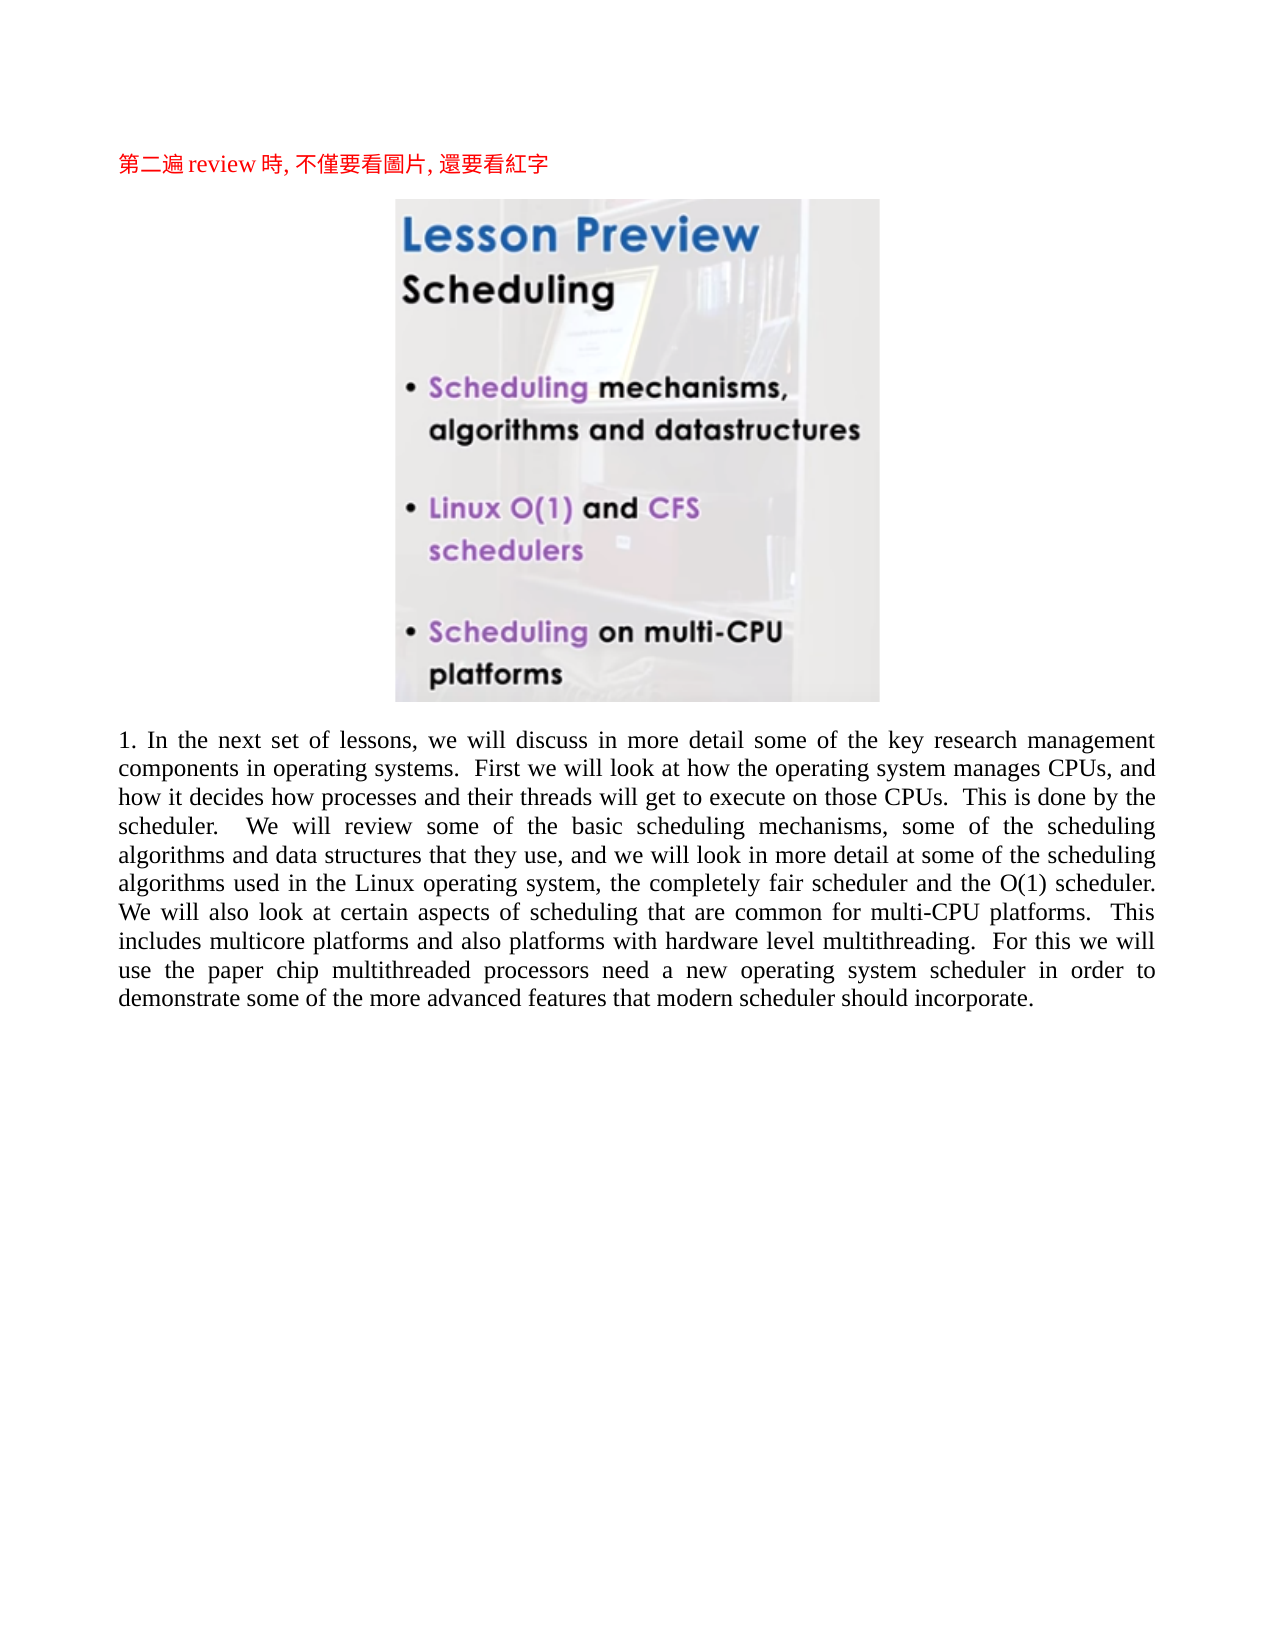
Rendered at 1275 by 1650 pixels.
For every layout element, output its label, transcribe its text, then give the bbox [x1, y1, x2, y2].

picture [395, 199, 880, 702]
text 第二遍review時, 不僅要看圖片, 還要看紅字 [118, 147, 1157, 178]
text 1. In the next set of lessons, we will discuss in more detail some of the key research management components in operating systems. First we will look at how the operating system manages CPUs, and how it decides how processes and their threads will get to execute on those CPUs. This is done by the scheduler. We will review some of the basic scheduling mechanisms, some of the scheduling algorithms and data structures that they use, and we will look in more detail at some of the scheduling algorithms used in the Linux operating system, the completely fair scheduler and the O(1) scheduler. We will also look at certain aspects of scheduling that are common for multi-CPU platforms. This includes multicore platforms and also platforms with hardware level multithreading. For this we will use the paper chip multithreaded processors need a new operating system scheduler in order to demonstrate some of the more advanced features that modern scheduler should incorporate. [118, 725, 1157, 1012]
